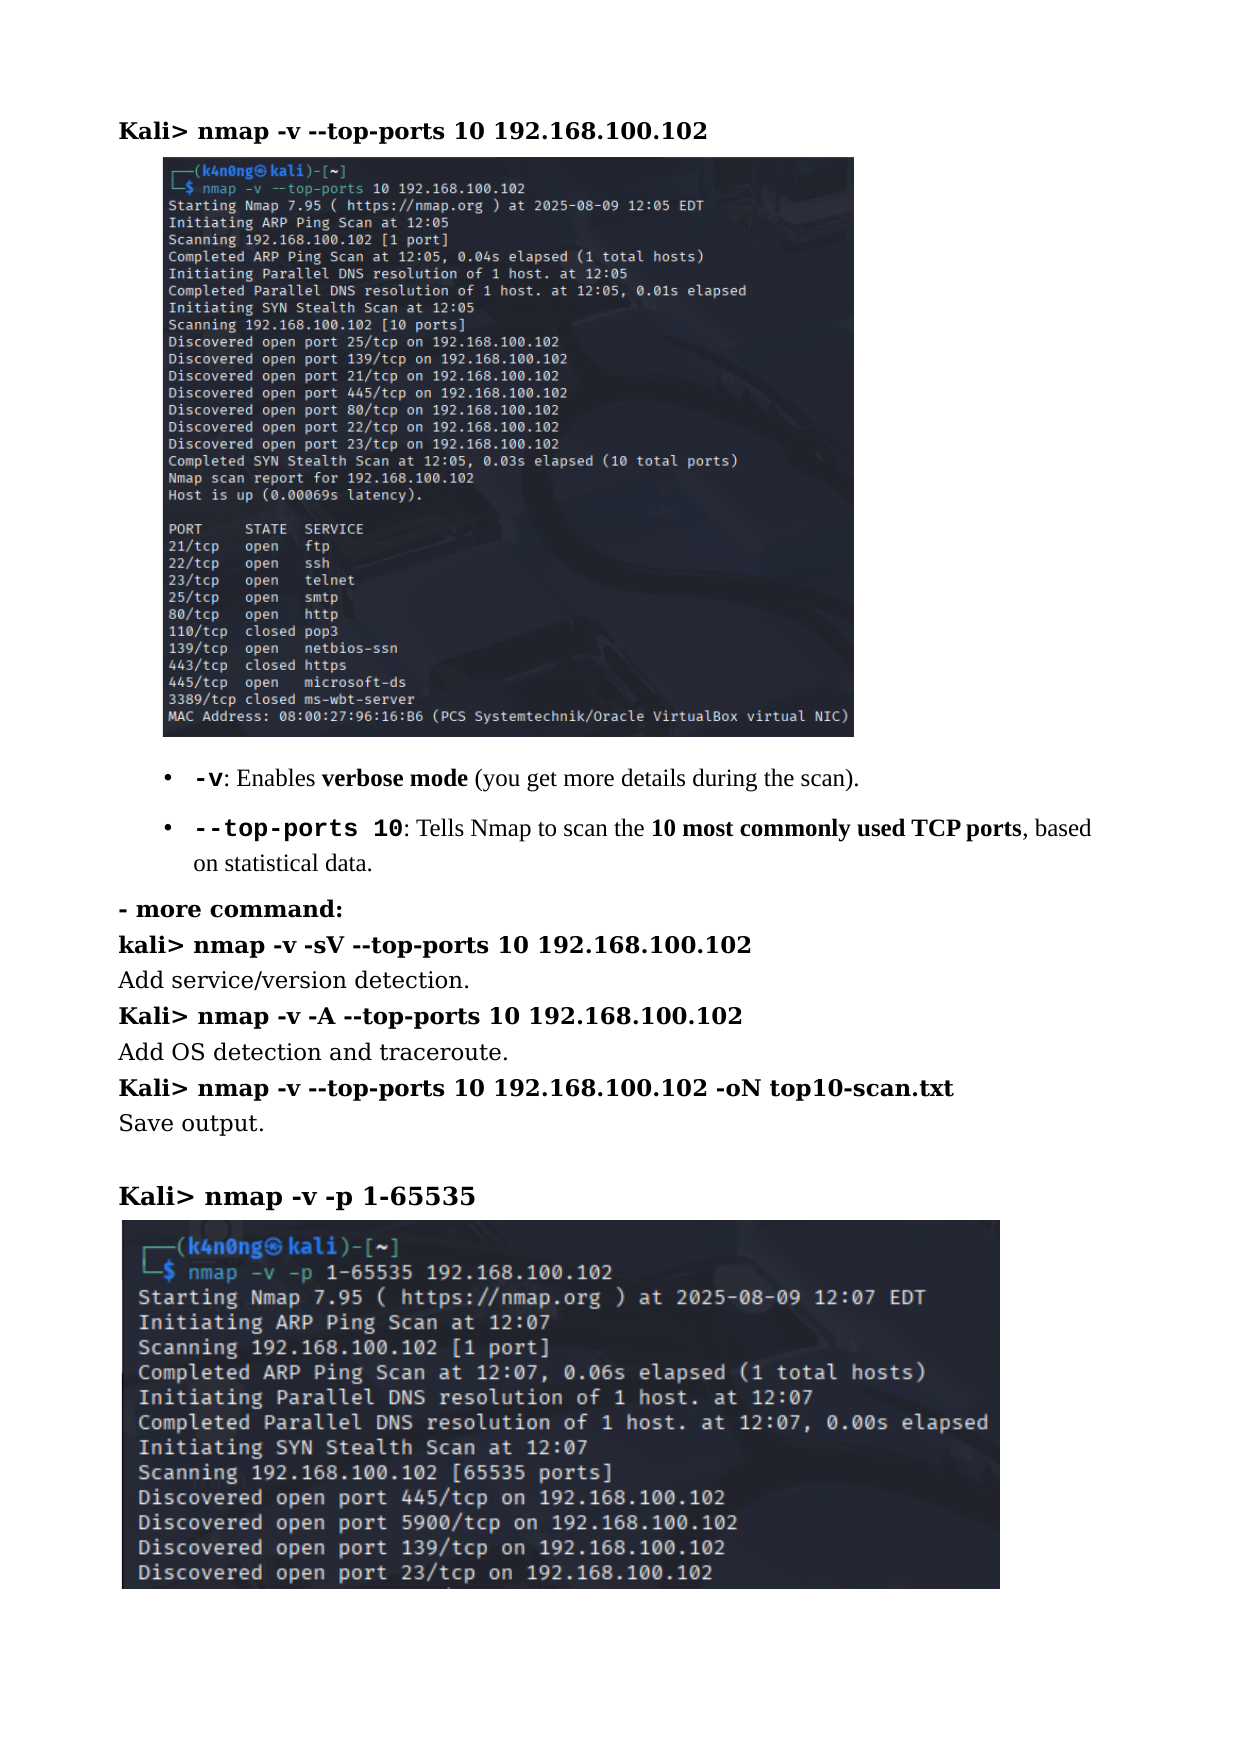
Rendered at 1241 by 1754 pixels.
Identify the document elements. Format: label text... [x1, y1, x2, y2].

text - more command: [118, 896, 1122, 923]
picture [162, 157, 854, 737]
text Add OS detection and traceroute. [118, 1039, 1122, 1066]
text Kali> nmap -v -A --top-ports 10 192.168.100.102 [118, 1003, 1122, 1030]
text kali> nmap -v -sV --top-ports 10 192.168.100.102 [118, 932, 1122, 958]
text Kali> nmap -v -p 1-65535 [118, 1182, 1122, 1211]
list --top-ports 10: Tells Nmap to scan the 10 most commonly used TCP ports, based on statistical data. [164, 813, 1122, 877]
text Save output. [118, 1110, 1122, 1137]
text Kali> nmap -v --top-ports 10 192.168.100.102 -oN top10-scan.txt [118, 1074, 1122, 1101]
text Kali> nmap -v --top-ports 10 192.168.100.102 [118, 118, 1122, 145]
list -v: Enables verbose mode (you get more details during the scan). [164, 763, 1122, 794]
picture [121, 1220, 1000, 1589]
text Add service/version detection. [118, 967, 1122, 994]
